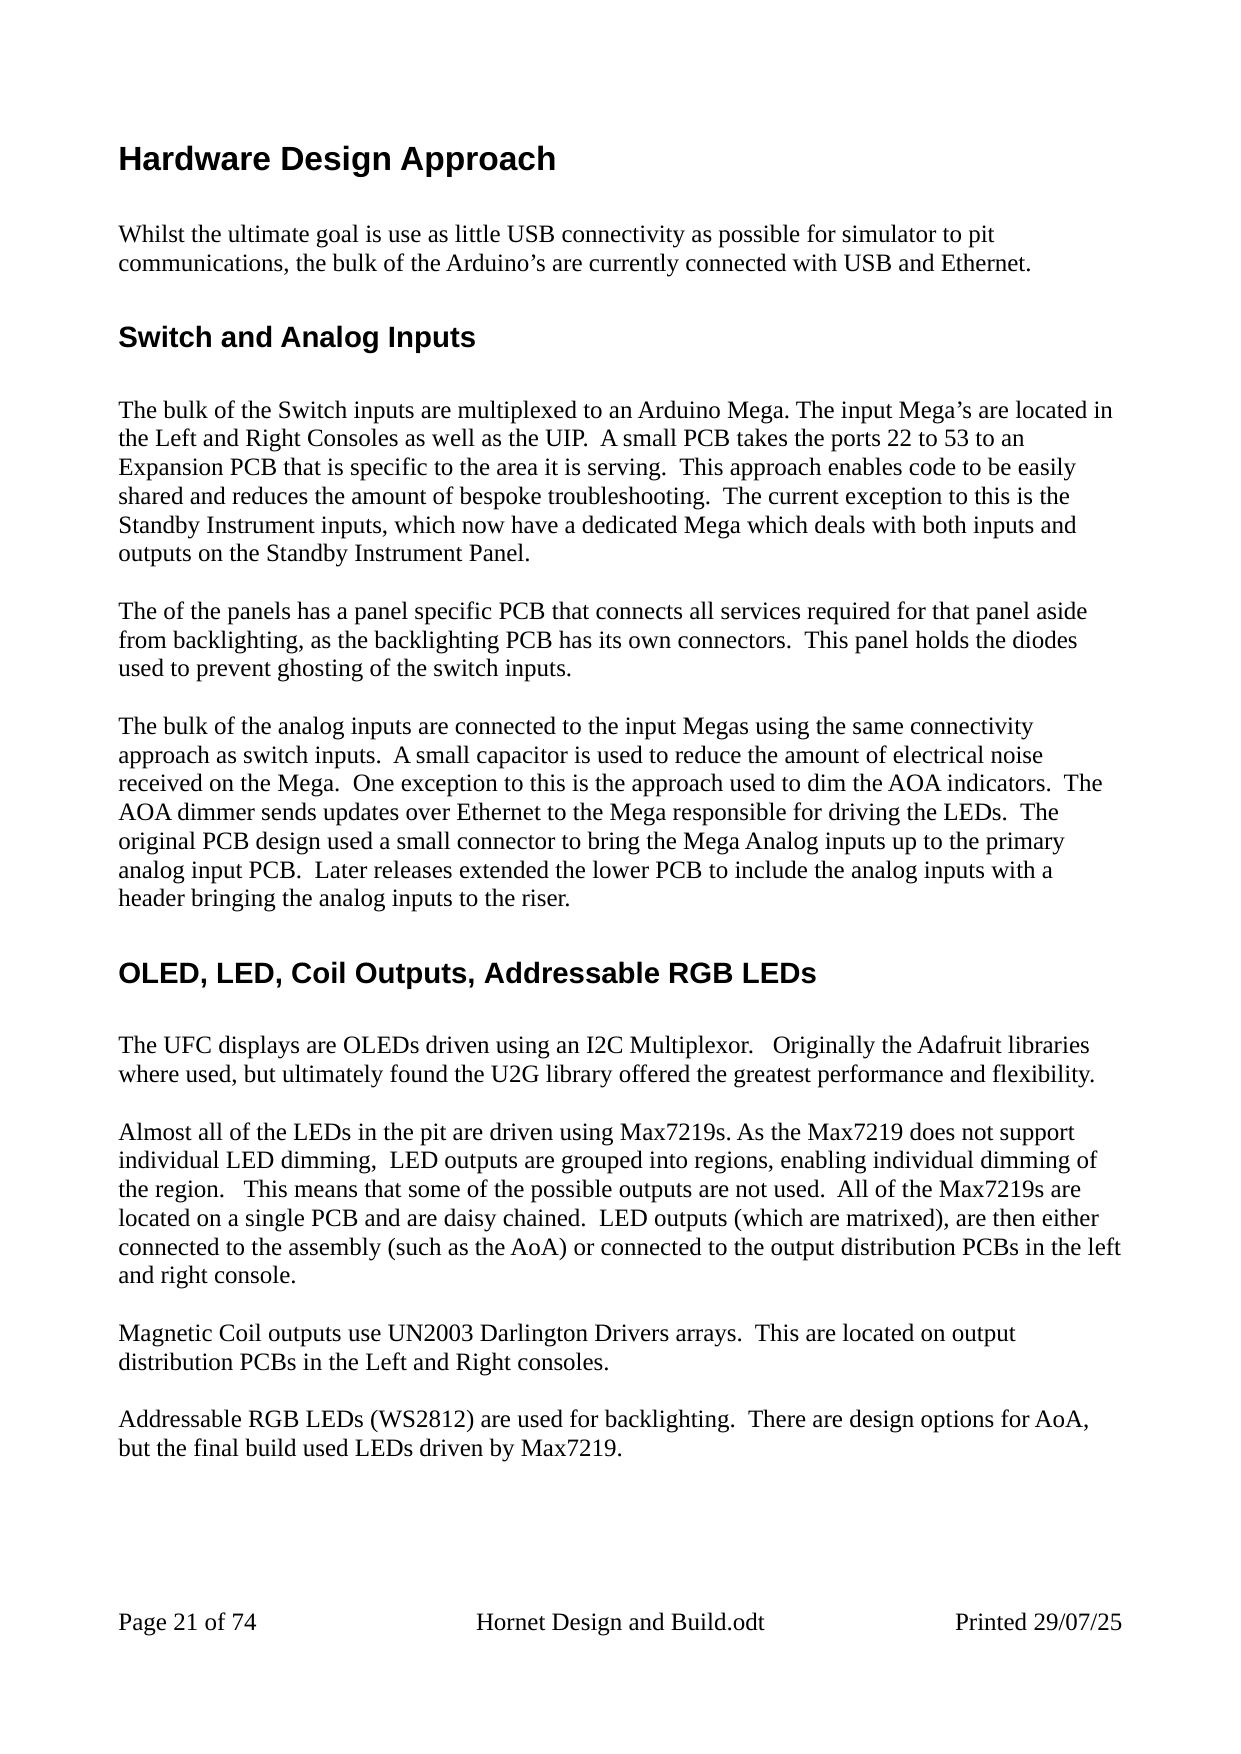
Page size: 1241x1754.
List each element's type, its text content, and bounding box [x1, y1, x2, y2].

text Addressable RGB LEDs (WS2812) are used for backlighting. There are design options for AoA, but the final build used LEDs driven by Max7219. [118, 1404, 1122, 1462]
text Whilst the ultimate goal is use as little USB connectivity as possible for simulator to pit communications, the bulk of the Arduino’s are currently connected with USB and Ethernet. [118, 219, 1122, 276]
subtitle Hardware Design Approach [118, 139, 1122, 178]
subtitle Switch and Analog Inputs [118, 320, 1122, 353]
text The of the panels has a panel specific PCB that connects all services required for that panel aside from backlighting, as the backlighting PCB has its own connectors. This panel holds the diodes used to prevent ghosting of the switch inputs. [118, 596, 1122, 682]
text Almost all of the LEDs in the pit are driven using Max7219s. As the Max7219 does not support individual LED dimming, LED outputs are grouped into regions, enabling individual dimming of the region. This means that some of the possible outputs are not used. All of the Max7219s are located on a single PCB and are daisy chained. LED outputs (which are matrixed), are then either connected to the assembly (such as the AoA) or connected to the output distribution PCBs in the left and right console. [118, 1117, 1122, 1289]
text The bulk of the Switch inputs are multiplexed to an Arduino Mega. The input Mega’s are located in the Left and Right Consoles as well as the UIP. A small PCB takes the ports 22 to 53 to an Expansion PCB that is specific to the area it is serving. This approach enables code to be easily shared and reduces the amount of bespoke troubleshooting. The current exception to this is the Standby Instrument inputs, which now have a dedicated Mega which deals with both inputs and outputs on the Standby Instrument Panel. [118, 395, 1122, 567]
subtitle OLED, LED, Coil Outputs, Addressable RGB LEDs [118, 956, 1122, 989]
text Magnetic Coil outputs use UN2003 Darlington Drivers arrays. This are located on output distribution PCBs in the Left and Right consoles. [118, 1318, 1122, 1376]
text The bulk of the analog inputs are connected to the input Megas using the same connectivity approach as switch inputs. A small capacitor is used to reduce the amount of electrical noise received on the Mega. One exception to this is the approach used to dim the AOA indicators. The AOA dimmer sends updates over Ethernet to the Mega responsible for driving the LEDs. The original PCB design used a small connector to bring the Mega Analog inputs up to the primary analog input PCB. Later releases extended the lower PCB to include the analog inputs with a header bringing the analog inputs to the riser. [118, 711, 1122, 912]
text The UFC displays are OLEDs driven using an I2C Multiplexor. Originally the Adafruit libraries where used, but ultimately found the U2G library offered the greatest performance and flexibility. [118, 1031, 1122, 1088]
